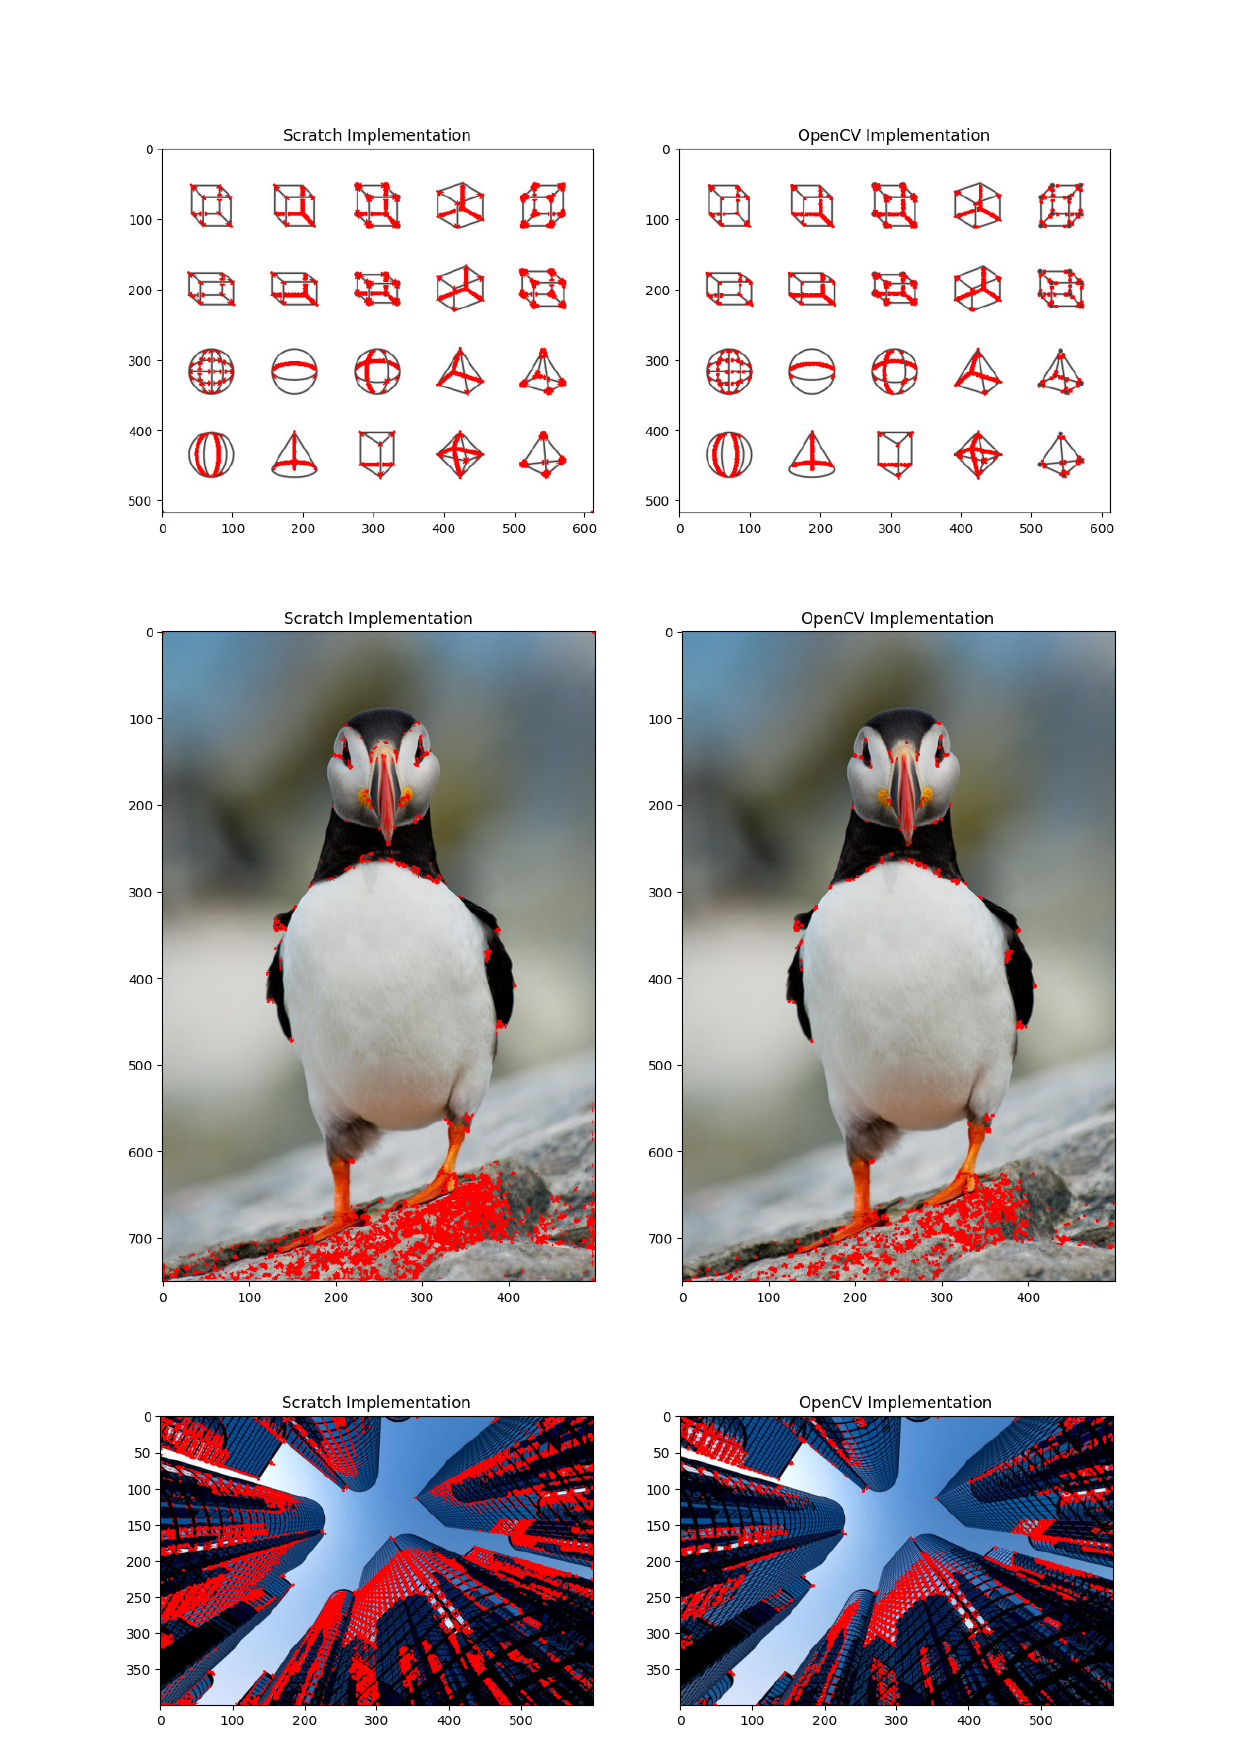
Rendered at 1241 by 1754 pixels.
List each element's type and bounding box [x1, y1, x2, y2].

picture [118, 601, 1123, 1313]
picture [118, 118, 1123, 544]
picture [116, 1386, 1121, 1737]
